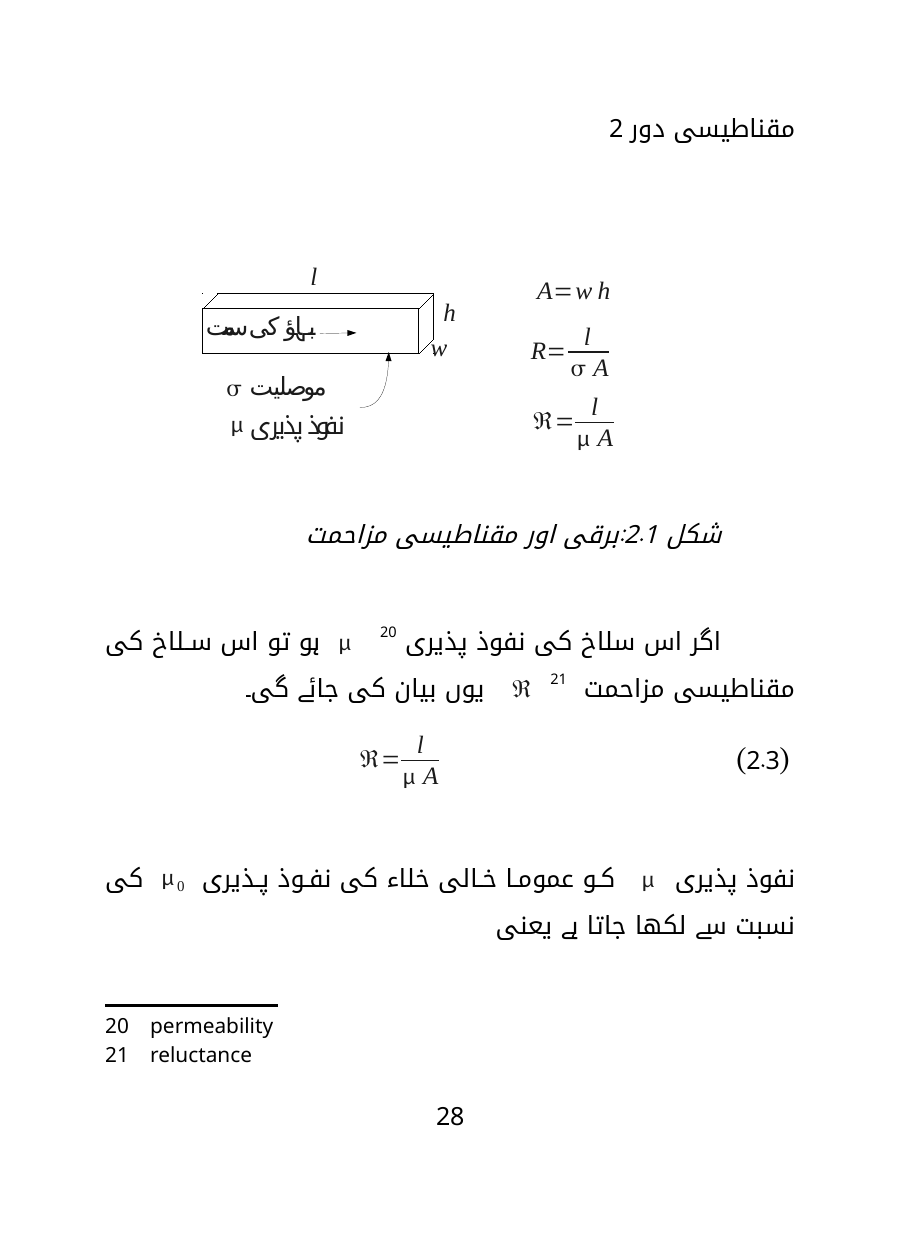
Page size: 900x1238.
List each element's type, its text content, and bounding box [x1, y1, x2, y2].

text reluctance [105, 1040, 795, 1068]
table_header (2.3) [686, 726, 795, 808]
text permeability [105, 1012, 795, 1040]
text نفوذ پذیری کو عموما خالی خلاء کی نفوذ پذیریکی نسبت سے لکھا جاتا ہے یعنی [105, 855, 795, 950]
text اگر اس سلاخ کی نفوذ پذیری ہو تو اس سلاخ کی مقناطیسی مزاحمت یوں بیان کی جائے گی۔ [105, 618, 795, 713]
text شکل 2.1:برقی اور مقناطیسی مزاحمت [179, 195, 721, 558]
table_header [105, 726, 686, 808]
